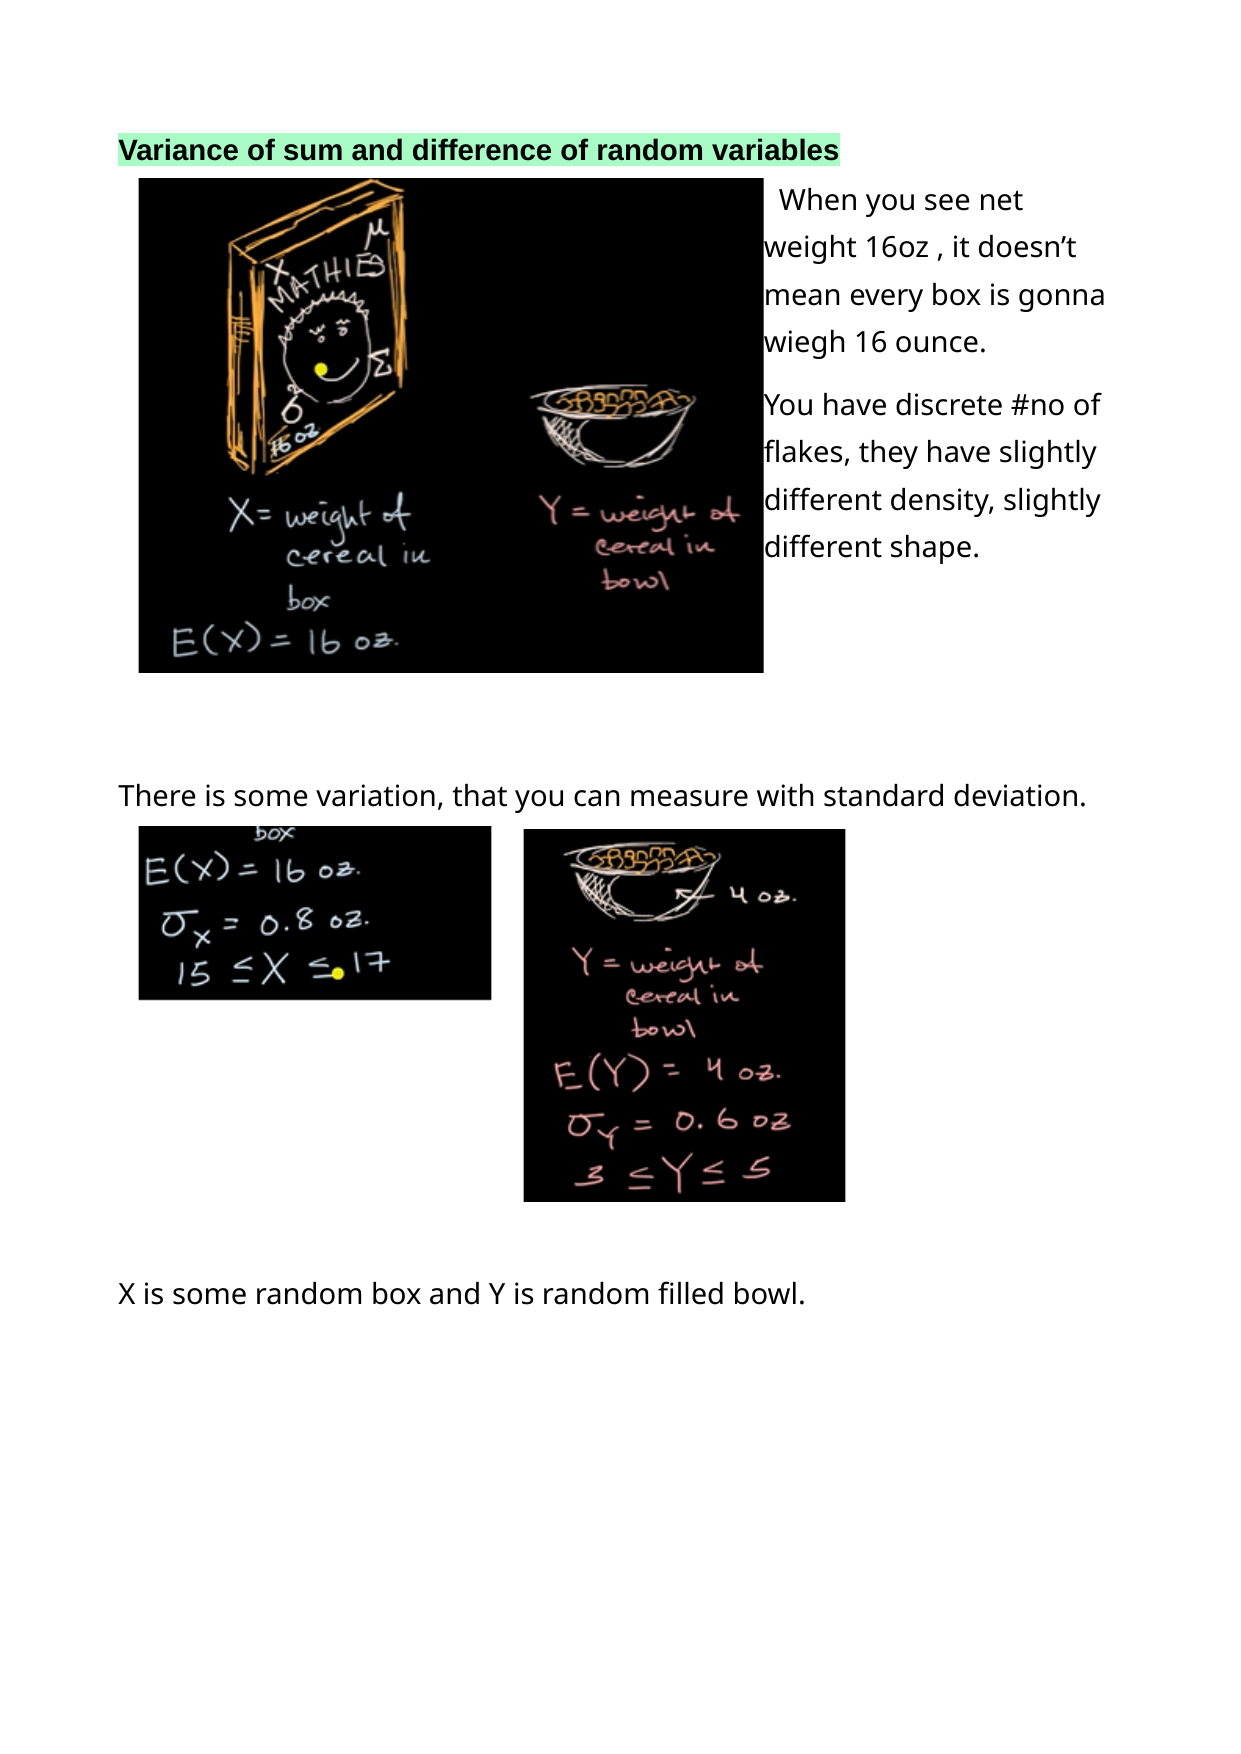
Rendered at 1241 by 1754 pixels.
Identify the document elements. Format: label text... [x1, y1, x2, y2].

text [118, 179, 138, 361]
text X is some random box and Y is random filled bowl. [118, 1273, 1122, 1313]
picture [138, 178, 764, 673]
picture [138, 826, 492, 1005]
text There is some variation, that you can measure with standard deviation. [118, 776, 1122, 815]
picture [523, 829, 846, 1202]
text [118, 384, 138, 566]
text When you see net weight 16oz , it doesn’t mean every box is gonna wiegh 16 ounce. [764, 179, 1122, 361]
subtitle Variance of sum and difference of random variables [840, 133, 1122, 166]
text You have discrete #no of flakes, they have slightly different density, slightly different shape. [764, 384, 1122, 566]
